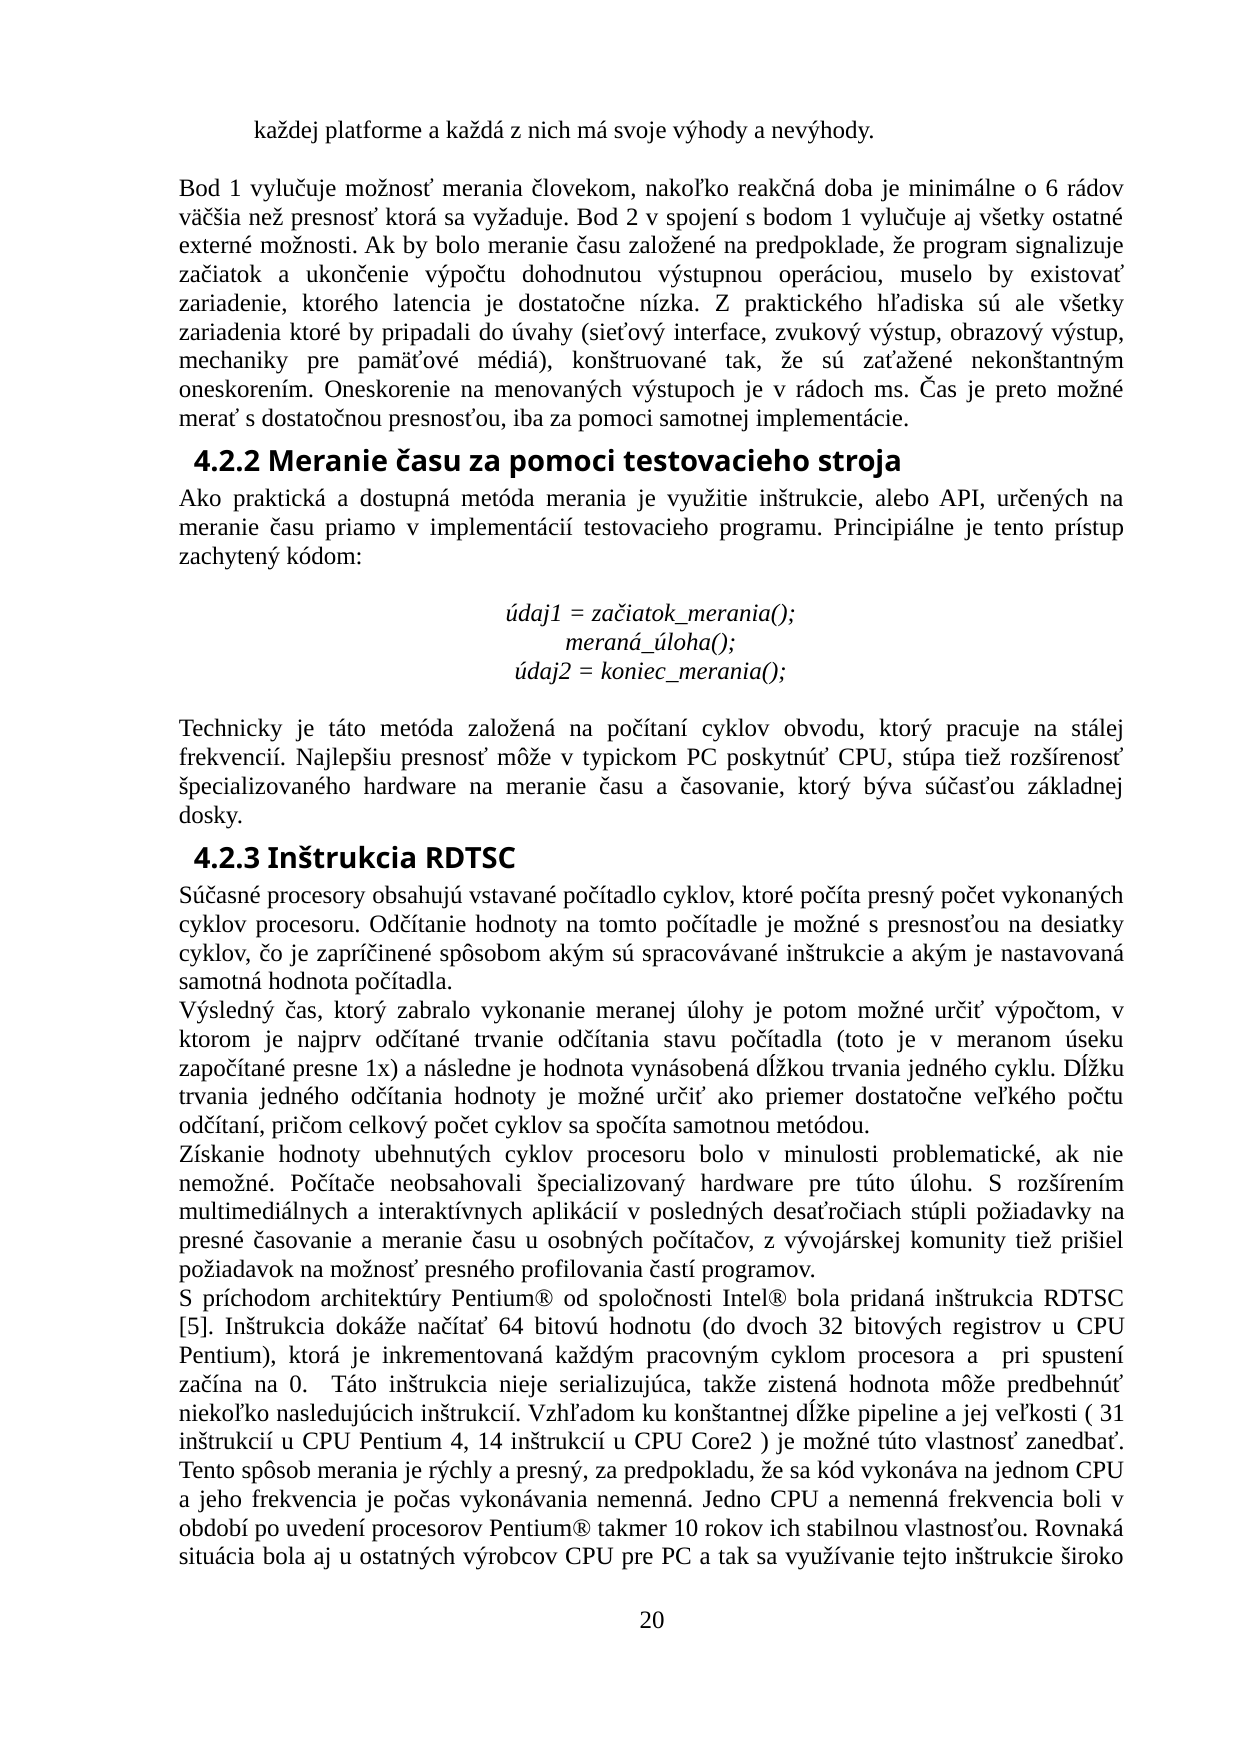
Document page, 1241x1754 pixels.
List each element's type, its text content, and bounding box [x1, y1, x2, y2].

text S príchodom architektúry Pentium® od spoločnosti Intel® bola pridaná inštrukcia RDTSC [5]. Inštrukcia dokáže načítať 64 bitovú hodnotu (do dvoch 32 bitových registrov u CPU Pentium), ktorá je inkrementovaná každým pracovným cyklom procesora a pri spustení začína na 0. Táto inštrukcia nieje serializujúca, takže zistená hodnota môže predbehnúť niekoľko nasledujúcich inštrukcií. Vzhľadom ku konštantnej dĺžke pipeline a jej veľkosti ( 31 inštrukcií u CPU Pentium 4, 14 inštrukcií u CPU Core2 ) je možné túto vlastnosť zanedbať. Tento spôsob merania je rýchly a presný, za predpokladu, že sa kód vykonáva na jednom CPU a jeho frekvencia je počas vykonávania nemenná. Jedno CPU a nemenná frekvencia boli v období po uvedení procesorov Pentium® takmer 10 rokov ich stabilnou vlastnosťou. Rovnaká situácia bola aj u ostatných výrobcov CPU pre PC a tak sa využívanie tejto inštrukcie široko [178, 1283, 1125, 1570]
text Bod 1 vylučuje možnosť merania človekom, nakoľko reakčná doba je minimálne o 6 rádov väčšia než presnosť ktorá sa vyžaduje. Bod 2 v spojení s bodom 1 vylučuje aj všetky ostatné externé možnosti. Ak by bolo meranie času založené na predpoklade, že program signalizuje začiatok a ukončenie výpočtu dohodnutou výstupnou operáciou, muselo by existovať zariadenie, ktorého latencia je dostatočne nízka. Z praktického hľadiska sú ale všetky zariadenia ktoré by pripadali do úvahy (sieťový interface, zvukový výstup, obrazový výstup, mechaniky pre pamäťové médiá), konštruované tak, že sú zaťažené nekonštantným oneskorením. Oneskorenie na menovaných výstupoch je v rádoch ms. Čas je preto možné merať s dostatočnou presnosťou, iba za pomoci samotnej implementácie. [178, 173, 1125, 432]
text Výsledný čas, ktorý zabralo vykonanie meranej úlohy je potom možné určiť výpočtom, v ktorom je najprv odčítané trvanie odčítania stavu počítadla (toto je v meranom úseku započítané presne 1x) a následne je hodnota vynásobená dĺžkou trvania jedného cyklu. Dĺžku trvania jedného odčítania hodnoty je možné určiť ako priemer dostatočne veľkého počtu odčítaní, pričom celkový počet cyklov sa spočíta samotnou metódou. [178, 995, 1125, 1139]
subtitle Meranie času za pomoci testovacieho stroja [193, 441, 1125, 480]
text Technicky je táto metóda založená na počítaní cyklov obvodu, ktorý pracuje na stálej frekvencií. Najlepšiu presnosť môže v typickom PC poskytnúť CPU, stúpa tiež rozšírenosť špecializovaného hardware na meranie času a časovanie, ktorý býva súčasťou základnej dosky. [178, 713, 1125, 828]
text Súčasné procesory obsahujú vstavané počítadlo cyklov, ktoré počíta presný počet vykonaných cyklov procesoru. Odčítanie hodnoty na tomto počítadle je možné s presnosťou na desiatky cyklov, čo je zapríčinené spôsobom akým sú spracovávané inštrukcie a akým je nastavovaná samotná hodnota počítadla. [178, 880, 1125, 995]
list každej platforme a každá z nich má svoje výhody a nevýhody. [216, 116, 1125, 144]
text meraná_úloha(); [178, 627, 1125, 656]
text Ako praktická a dostupná metóda merania je využitie inštrukcie, alebo API, určených na meranie času priamo v implementácií testovacieho programu. Principiálne je tento prístup zachytený kódom: [178, 483, 1125, 570]
text Získanie hodnoty ubehnutých cyklov procesoru bolo v minulosti problematické, ak nie nemožné. Počítače neobsahovali špecializovaný hardware pre túto úlohu. S rozšírením multimediálnych a interaktívnych aplikácií v posledných desaťročiach stúpli požiadavky na presné časovanie a meranie času u osobných počítačov, z vývojárskej komunity tiež prišiel požiadavok na možnosť presného profilovania častí programov. [178, 1139, 1125, 1283]
text údaj2 = koniec_merania(); [178, 656, 1125, 685]
subtitle Inštrukcia RDTSC [193, 837, 1125, 877]
text údaj1 = začiatok_merania(); [178, 598, 1125, 627]
